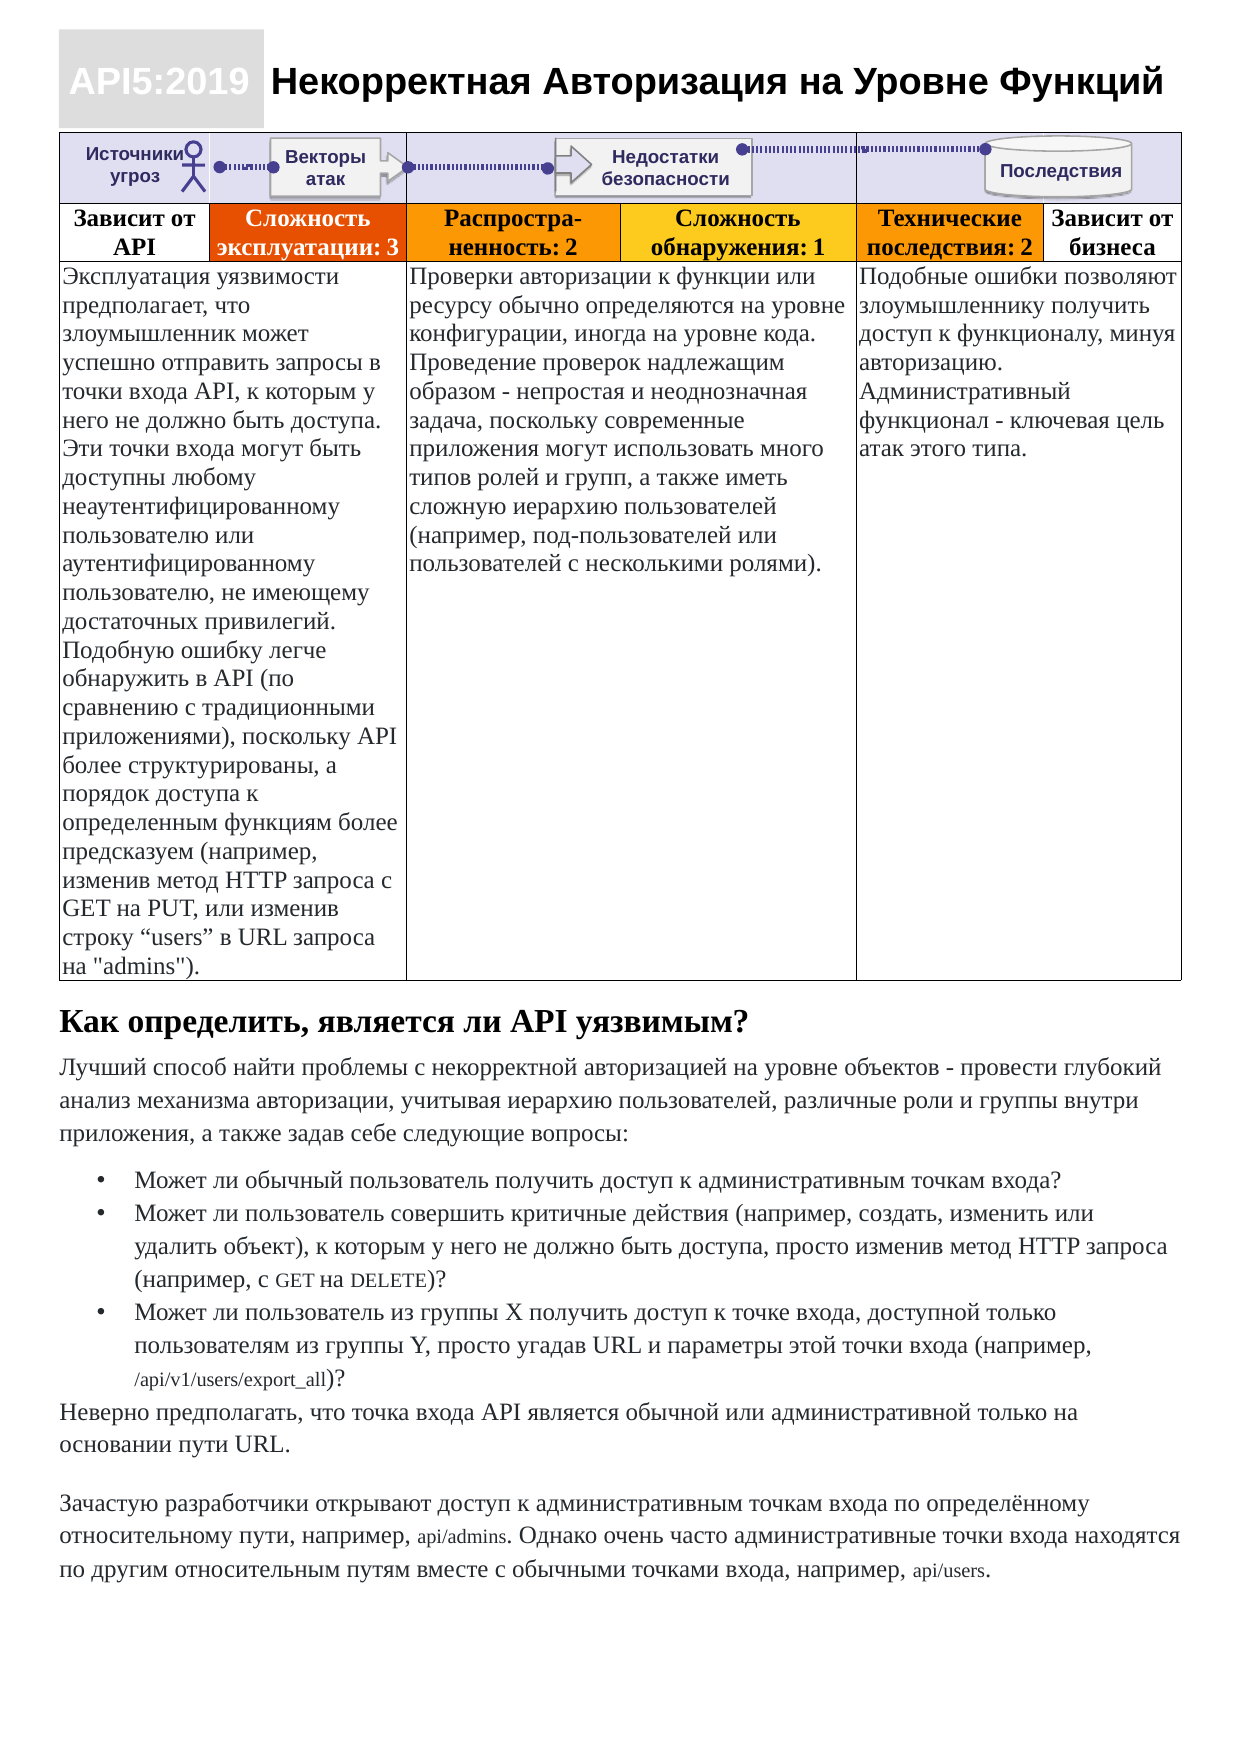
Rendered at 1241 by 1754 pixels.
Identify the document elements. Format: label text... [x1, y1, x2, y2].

list Может ли пользователь из группы Х получить доступ к точке входа, доступной только пользователям из группы Y, просто угадав URL и параметры этой точки входа (например, /api/v1/users/export_all)? [97, 1297, 1181, 1392]
table_cell Подобные ошибки позволяют злоумышленнику получить доступ к функционалу, минуя авторизацию. Административный функционал - ключевая цель атак этого типа. [857, 262, 1181, 980]
table_cell Технические последствия: 2 [857, 204, 1043, 261]
subtitle Как определить, является ли API уязвимым? [59, 1001, 1181, 1039]
text Зачастую разработчики открывают доступ к административным точкам входа по определённому относительному пути, например, api/admins. Однако очень часто административные точки входа находятся по другим относительным путям вместе с обычными точками входа, например, api/users. [59, 1488, 1181, 1582]
table_header [620, 133, 856, 203]
list Может ли пользователь совершить критичные действия (например, создать, изменить или удалить объект), к которым у него не должно быть доступа, просто изменив метод HTTP запроса (например, с GET на DELETE)? [97, 1198, 1181, 1293]
table_cell Эксплуатация уязвимости предполагает, что злоумышленник может успешно отправить запросы в точки входа API, к которым у него не должно быть доступа. Эти точки входа могут быть доступны любому неаутентифицированному пользователю или аутентифицированному пользователю, не имеющему достаточных привилегий. Подобную ошибку легче обнаружить в API (по сравнению с традиционными приложениями), поскольку API более структурированы, а порядок доступа к определенным функциям более предсказуем (например, изменив метод HTTP запроса с GET на PUT, или изменив строку “users” в URL запроса на "admins"). [60, 262, 406, 980]
table_cell Сложность обнаружения: 1 [621, 204, 856, 261]
table_cell Зависит от API [60, 204, 209, 261]
table_header [1044, 133, 1181, 203]
table_header [60, 133, 209, 203]
text Неверно предполагать, что точка входа API является обычной или административной только на основании пути URL. [59, 1397, 1181, 1458]
table_header [407, 133, 620, 203]
table_cell Зависит от бизнеса [1044, 204, 1181, 261]
table_cell Распростра-ненность: 2 [407, 204, 620, 261]
text Лучший способ найти проблемы с некорректной авторизацией на уровне объектов - провести глубокий анализ механизма авторизации, учитывая иерархию пользователей, различные роли и группы внутри приложения, а также задав себе следующие вопросы: [59, 1052, 1181, 1147]
table_cell Проверки авторизации к функции или ресурсу обычно определяются на уровне конфигурации, иногда на уровне кода. Проведение проверок надлежащим образом - непростая и неоднозначная задача, поскольку современные приложения могут использовать много типов ролей и групп, а также иметь сложную иерархию пользователей (например, под-пользователей или пользователей с несколькими ролями). [407, 262, 856, 980]
table_cell Сложность эксплуатации: 3 [210, 204, 406, 261]
table_header [210, 133, 406, 203]
list Может ли обычный пользователь получить доступ к административным точкам входа? [97, 1165, 1181, 1194]
table_header [857, 133, 1043, 203]
